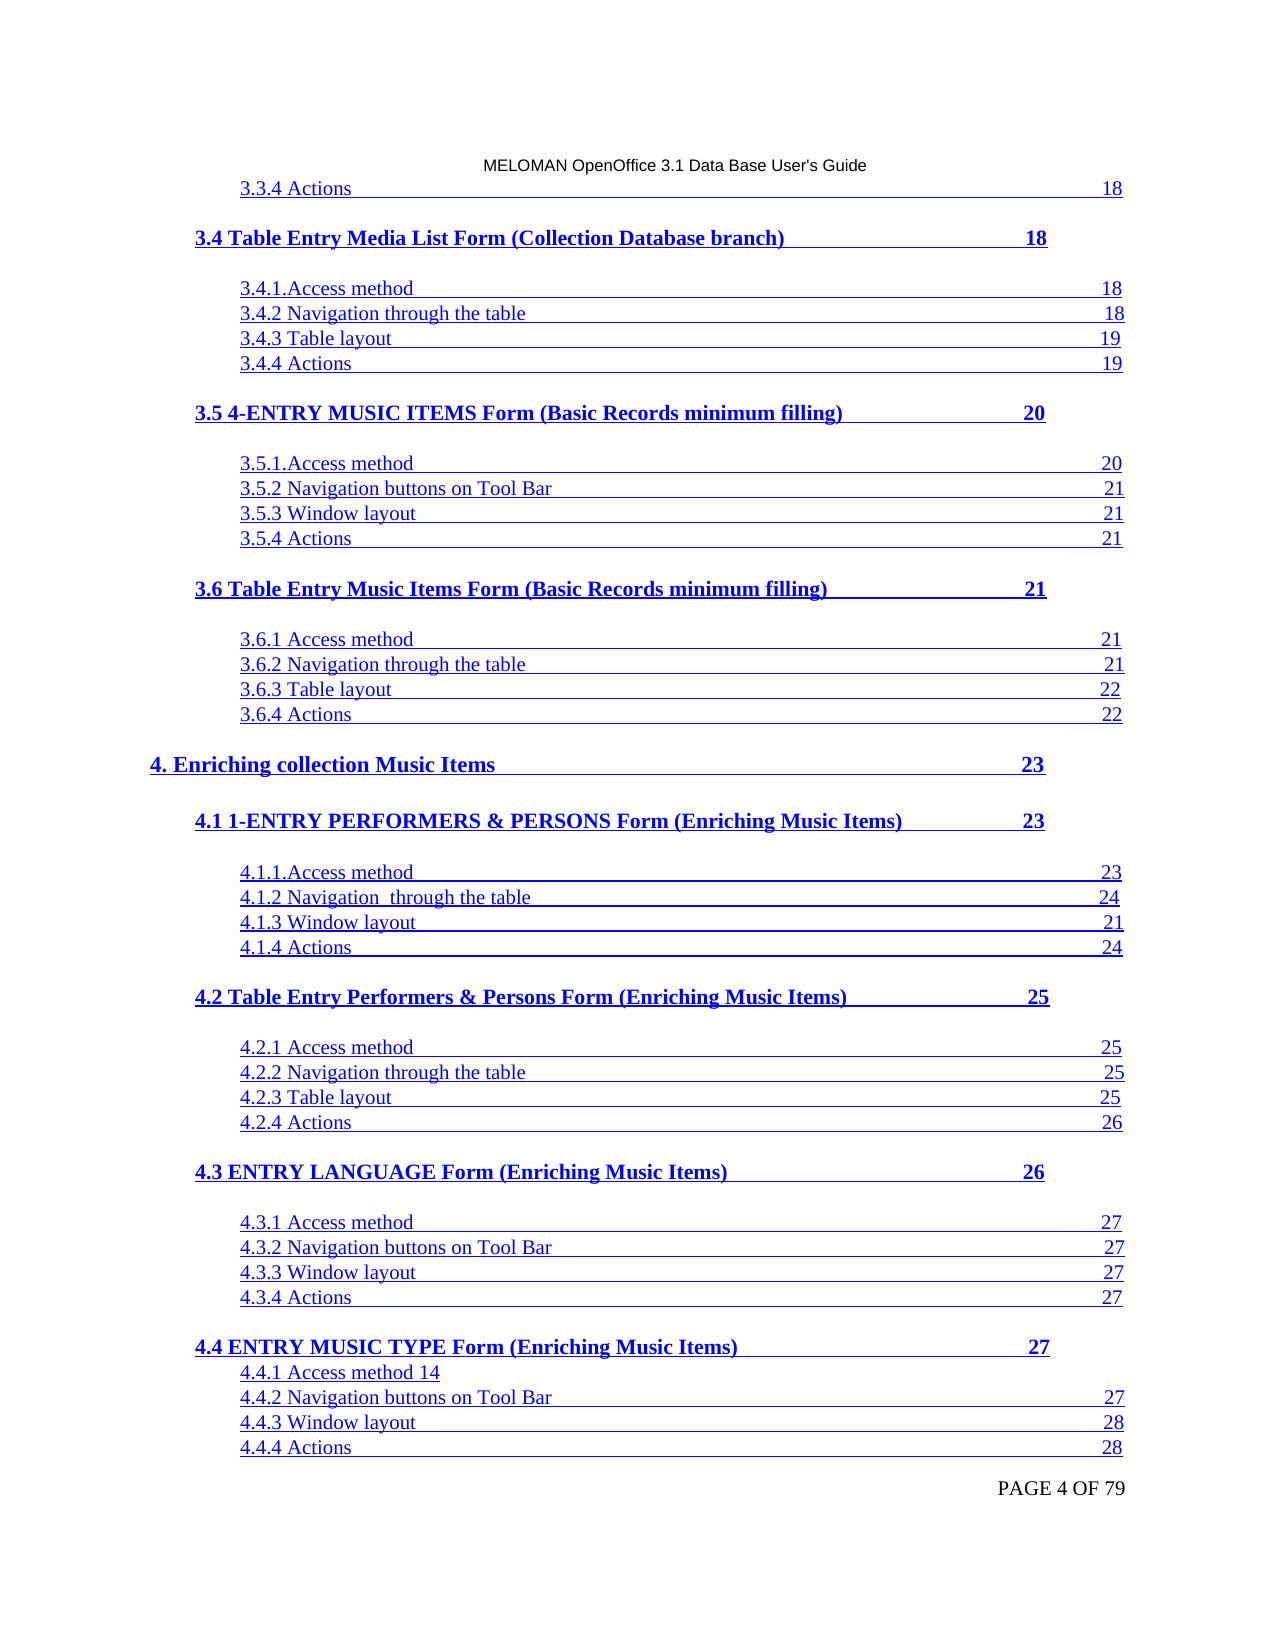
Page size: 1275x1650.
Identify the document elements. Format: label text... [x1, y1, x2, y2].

text 4.4.4 Actions 28 [240, 1434, 1125, 1459]
text 4.2.2 Navigation through the table 25 [240, 1059, 1125, 1081]
text 3.6.3 Table layout 22 [240, 676, 1125, 701]
text 4.1.1.Access method 23 [240, 859, 1125, 884]
text 4.2.3 Table layout 25 [240, 1084, 1125, 1109]
text 4.3.3 Window layout 27 [240, 1259, 1125, 1284]
text 4.3.1 Access method 27 [240, 1209, 1125, 1234]
text 3.5.3 Window layout 21 [240, 500, 1125, 525]
text 4.4 ENTRY MUSIC TYPE Form (Enriching Music Items) 27 [195, 1334, 1050, 1356]
text 4.1.2 Navigation through the table 24 [240, 884, 1125, 909]
text 4.2.4 Actions 26 [240, 1109, 1125, 1134]
text 4.3.2 Navigation buttons on Tool Bar 27 [240, 1234, 1125, 1256]
text 3.4 Table Entry Media List Form (Collection Database branch) 18 [195, 225, 1050, 250]
text 4.1.3 Window layout 21 [240, 909, 1125, 934]
text 3.5.2 Navigation buttons on Tool Bar 21 [240, 475, 1125, 497]
text 3.6.2 Navigation through the table 21 [240, 651, 1125, 673]
text 3.4.2 Navigation through the table 18 [240, 300, 1125, 322]
text 3.5 4-ENTRY MUSIC ITEMS Form (Basic Records minimum filling) 20 [195, 400, 1050, 425]
text 3.3.4 Actions 18 [240, 175, 1125, 200]
text 3.4.3 Table layout 19 [240, 325, 1125, 350]
text 4.3 ENTRY LANGUAGE Form (Enriching Music Items) 26 [195, 1159, 1050, 1184]
text 4.1.4 Actions 24 [240, 934, 1125, 959]
text 3.6.4 Actions 22 [240, 701, 1125, 726]
text 4.4.1 Access method 14 [240, 1359, 1125, 1384]
text 4.2 Table Entry Performers & Persons Form (Enriching Music Items) 25 [195, 984, 1050, 1005]
text 4. Enriching collection Music Items 23 [150, 751, 1050, 777]
text 3.5.4 Actions 21 [240, 525, 1125, 550]
text 3.4.1.Access method 18 [240, 275, 1125, 300]
text 3.5.1.Access method 20 [240, 450, 1125, 475]
text 4.3.4 Actions 27 [240, 1284, 1125, 1309]
text 3.6 Table Entry Music Items Form (Basic Records minimum filling) 21 [195, 576, 1050, 601]
text 4.1 1-ENTRY PERFORMERS & PERSONS Form (Enriching Music Items) 23 [195, 808, 1050, 834]
text 3.6.1 Access method 21 [240, 626, 1125, 651]
text 4.4.2 Navigation buttons on Tool Bar 27 [240, 1384, 1125, 1406]
text 3.4.4 Actions 19 [240, 350, 1125, 375]
text 4.4.3 Window layout 28 [240, 1409, 1125, 1434]
text 4.2.1 Access method 25 [240, 1034, 1125, 1059]
